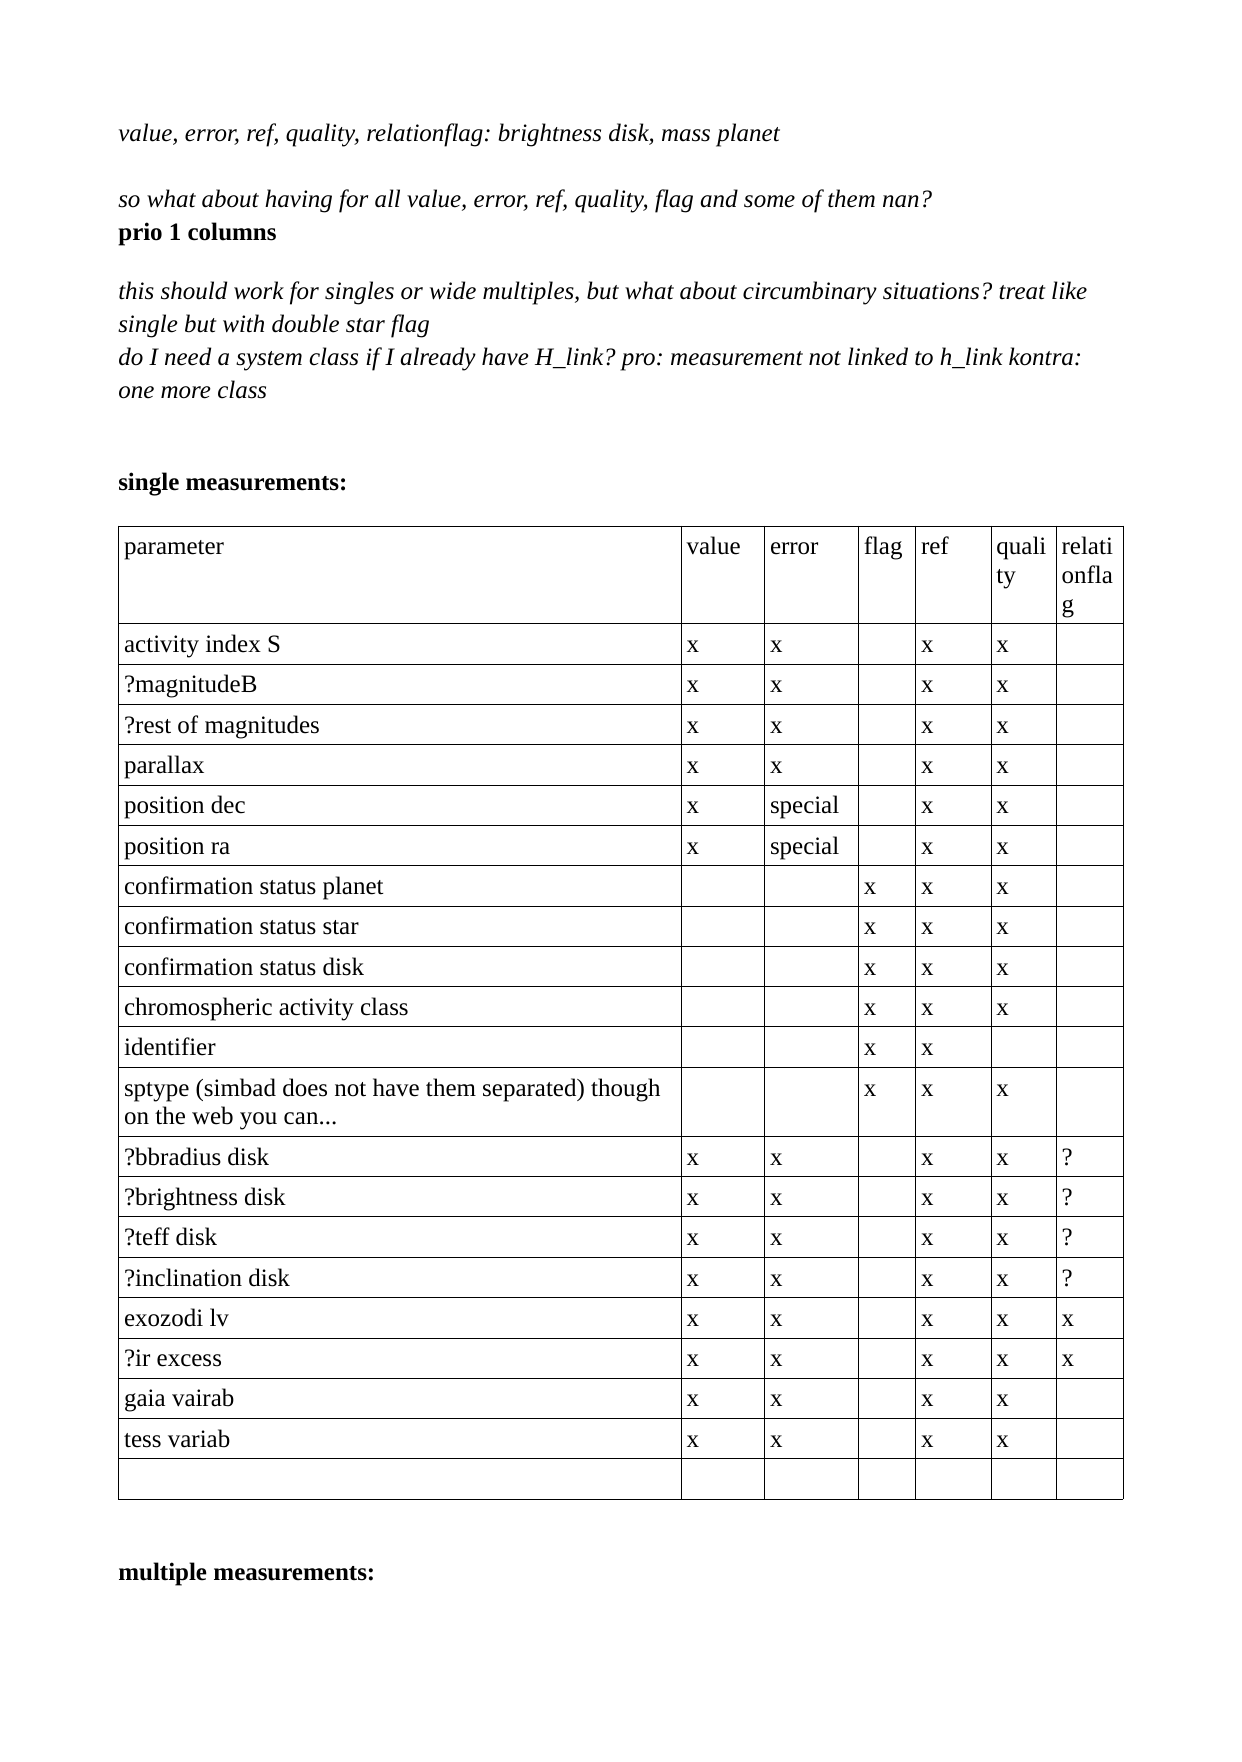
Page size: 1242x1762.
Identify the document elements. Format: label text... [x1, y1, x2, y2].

table_cell x [859, 987, 915, 1026]
table_cell x [992, 705, 1056, 744]
table_cell [1057, 745, 1123, 784]
table_cell ?magnitudeB [119, 665, 681, 704]
table_cell [682, 866, 764, 906]
table_cell [1057, 786, 1123, 825]
table_cell x [1057, 1339, 1123, 1378]
table_cell x [682, 624, 764, 664]
table_cell tess variab [119, 1419, 681, 1458]
table_cell [1057, 624, 1123, 664]
table_cell [859, 1177, 915, 1216]
table_cell x [992, 786, 1056, 825]
table_cell [765, 1459, 858, 1499]
table_cell [1057, 1068, 1123, 1136]
table_cell x [992, 1339, 1056, 1378]
table_cell [859, 1298, 915, 1337]
table_cell x [682, 1379, 764, 1418]
table_cell [1057, 1027, 1123, 1067]
table_cell [1057, 947, 1123, 986]
table_cell [1057, 705, 1123, 744]
table_cell [1057, 1459, 1123, 1499]
table_cell x [682, 1137, 764, 1176]
table_cell [119, 1459, 681, 1499]
table_cell [859, 786, 915, 825]
table_cell x [992, 1298, 1056, 1337]
table_cell x [682, 1339, 764, 1378]
table_cell [765, 907, 858, 946]
table_cell x [992, 866, 1056, 906]
table_cell x [992, 1379, 1056, 1418]
table_header relationflag [1057, 527, 1123, 623]
table_cell [1057, 665, 1123, 704]
table_cell [765, 1027, 858, 1067]
table_cell ?inclination disk [119, 1258, 681, 1297]
table_cell x [765, 1258, 858, 1297]
table_cell x [765, 745, 858, 784]
table_cell position dec [119, 786, 681, 825]
table_cell ?bbradius disk [119, 1137, 681, 1176]
table_cell [765, 1068, 858, 1136]
table_cell x [992, 1419, 1056, 1458]
table_cell [992, 1027, 1056, 1067]
table_cell [859, 1217, 915, 1257]
table_cell [859, 745, 915, 784]
table_cell x [859, 947, 915, 986]
table_cell x [682, 705, 764, 744]
table_cell x [992, 1068, 1056, 1136]
table_cell x [992, 947, 1056, 986]
table_cell x [916, 1217, 991, 1257]
table_cell [765, 866, 858, 906]
table_cell [682, 987, 764, 1026]
table_cell x [916, 665, 991, 704]
text single measurements: [118, 467, 1124, 496]
table_cell x [992, 665, 1056, 704]
table_cell [859, 624, 915, 664]
table_cell x [992, 1258, 1056, 1297]
table_cell x [916, 1339, 991, 1378]
table_cell x [916, 1137, 991, 1176]
table_cell [682, 1068, 764, 1136]
table_cell ?brightness disk [119, 1177, 681, 1216]
table_cell x [916, 624, 991, 664]
table_cell ? [1057, 1258, 1123, 1297]
table_cell exozodi lv [119, 1298, 681, 1337]
table_cell x [992, 1177, 1056, 1216]
table_cell identifier [119, 1027, 681, 1067]
table_cell x [916, 1258, 991, 1297]
table_cell [859, 1137, 915, 1176]
table_cell ? [1057, 1137, 1123, 1176]
table_cell [859, 665, 915, 704]
table_cell [916, 1459, 991, 1499]
table_cell sptype (simbad does not have them separated) though on the web you can... [119, 1068, 681, 1136]
table_cell x [682, 1298, 764, 1337]
table_cell ?ir excess [119, 1339, 681, 1378]
table_cell x [916, 786, 991, 825]
table_cell x [765, 705, 858, 744]
table_cell x [992, 1137, 1056, 1176]
table_cell [992, 1459, 1056, 1499]
table_cell gaia vairab [119, 1379, 681, 1418]
table_cell x [682, 826, 764, 865]
table_cell x [916, 745, 991, 784]
table_cell confirmation status disk [119, 947, 681, 986]
table_cell x [765, 1177, 858, 1216]
table_cell x [916, 866, 991, 906]
table_cell [1057, 907, 1123, 946]
table_cell x [992, 1217, 1056, 1257]
table_cell [1057, 987, 1123, 1026]
table_header error [765, 527, 858, 623]
table_cell x [916, 1027, 991, 1067]
table_cell [765, 947, 858, 986]
table_cell x [916, 947, 991, 986]
table_cell x [916, 705, 991, 744]
text so what about having for all value, error, ref, quality, flag and some of them nan? [118, 184, 1124, 213]
table_cell [1057, 1379, 1123, 1418]
table_cell x [916, 1379, 991, 1418]
table_cell [859, 1258, 915, 1297]
table_cell x [765, 1217, 858, 1257]
table_cell ? [1057, 1217, 1123, 1257]
table_cell ?teff disk [119, 1217, 681, 1257]
table_cell x [916, 1298, 991, 1337]
table_cell x [682, 1419, 764, 1458]
table_cell [682, 1459, 764, 1499]
table_cell [682, 907, 764, 946]
table_cell [859, 1379, 915, 1418]
table_header quality [992, 527, 1056, 623]
table_cell x [682, 1217, 764, 1257]
table_header flag [859, 527, 915, 623]
table_cell x [765, 665, 858, 704]
table_cell ?rest of magnitudes [119, 705, 681, 744]
table_cell x [992, 624, 1056, 664]
table_cell x [916, 907, 991, 946]
table_cell x [859, 907, 915, 946]
table_cell [859, 1419, 915, 1458]
table_header parameter [119, 527, 681, 623]
table_cell x [859, 1068, 915, 1136]
table_cell x [682, 1258, 764, 1297]
table_header value [682, 527, 764, 623]
table_cell x [992, 987, 1056, 1026]
table_cell x [992, 907, 1056, 946]
table_cell x [682, 665, 764, 704]
table_cell activity index S [119, 624, 681, 664]
table_cell [682, 947, 764, 986]
table_cell confirmation status planet [119, 866, 681, 906]
table_cell chromospheric activity class [119, 987, 681, 1026]
table_cell x [765, 624, 858, 664]
table_cell x [765, 1339, 858, 1378]
table_cell special [765, 826, 858, 865]
table_cell x [916, 1419, 991, 1458]
table_cell x [916, 1177, 991, 1216]
table_cell x [916, 826, 991, 865]
table_cell x [916, 987, 991, 1026]
text multiple measurements: [118, 1557, 1124, 1586]
table_header ref [916, 527, 991, 623]
table_cell x [859, 866, 915, 906]
text do I need a system class if I already have H_link? pro: measurement not linked to h_link kontra: one more class [118, 342, 1124, 404]
table_cell [765, 987, 858, 1026]
table_cell [1057, 1419, 1123, 1458]
table_cell x [992, 826, 1056, 865]
table_cell confirmation status star [119, 907, 681, 946]
table_cell x [765, 1419, 858, 1458]
table_cell [682, 1027, 764, 1067]
table_cell [859, 1339, 915, 1378]
table_cell special [765, 786, 858, 825]
table_cell [1057, 826, 1123, 865]
table_cell position ra [119, 826, 681, 865]
table_cell x [1057, 1298, 1123, 1337]
table_cell x [765, 1379, 858, 1418]
table_cell x [682, 786, 764, 825]
table_cell x [682, 1177, 764, 1216]
table_cell x [765, 1298, 858, 1337]
table_cell x [765, 1137, 858, 1176]
table_cell [859, 1459, 915, 1499]
table_cell [859, 705, 915, 744]
table_cell parallax [119, 745, 681, 784]
table_cell x [859, 1027, 915, 1067]
table_cell ? [1057, 1177, 1123, 1216]
text value, error, ref, quality, relationflag: brightness disk, mass planet [118, 118, 1124, 147]
table_cell x [682, 745, 764, 784]
table_cell [859, 826, 915, 865]
text prio 1 columns [118, 217, 1124, 246]
text this should work for singles or wide multiples, but what about circumbinary situations? treat like single but with double star flag [118, 276, 1124, 338]
table_cell [1057, 866, 1123, 906]
table_cell x [916, 1068, 991, 1136]
table_cell x [992, 745, 1056, 784]
